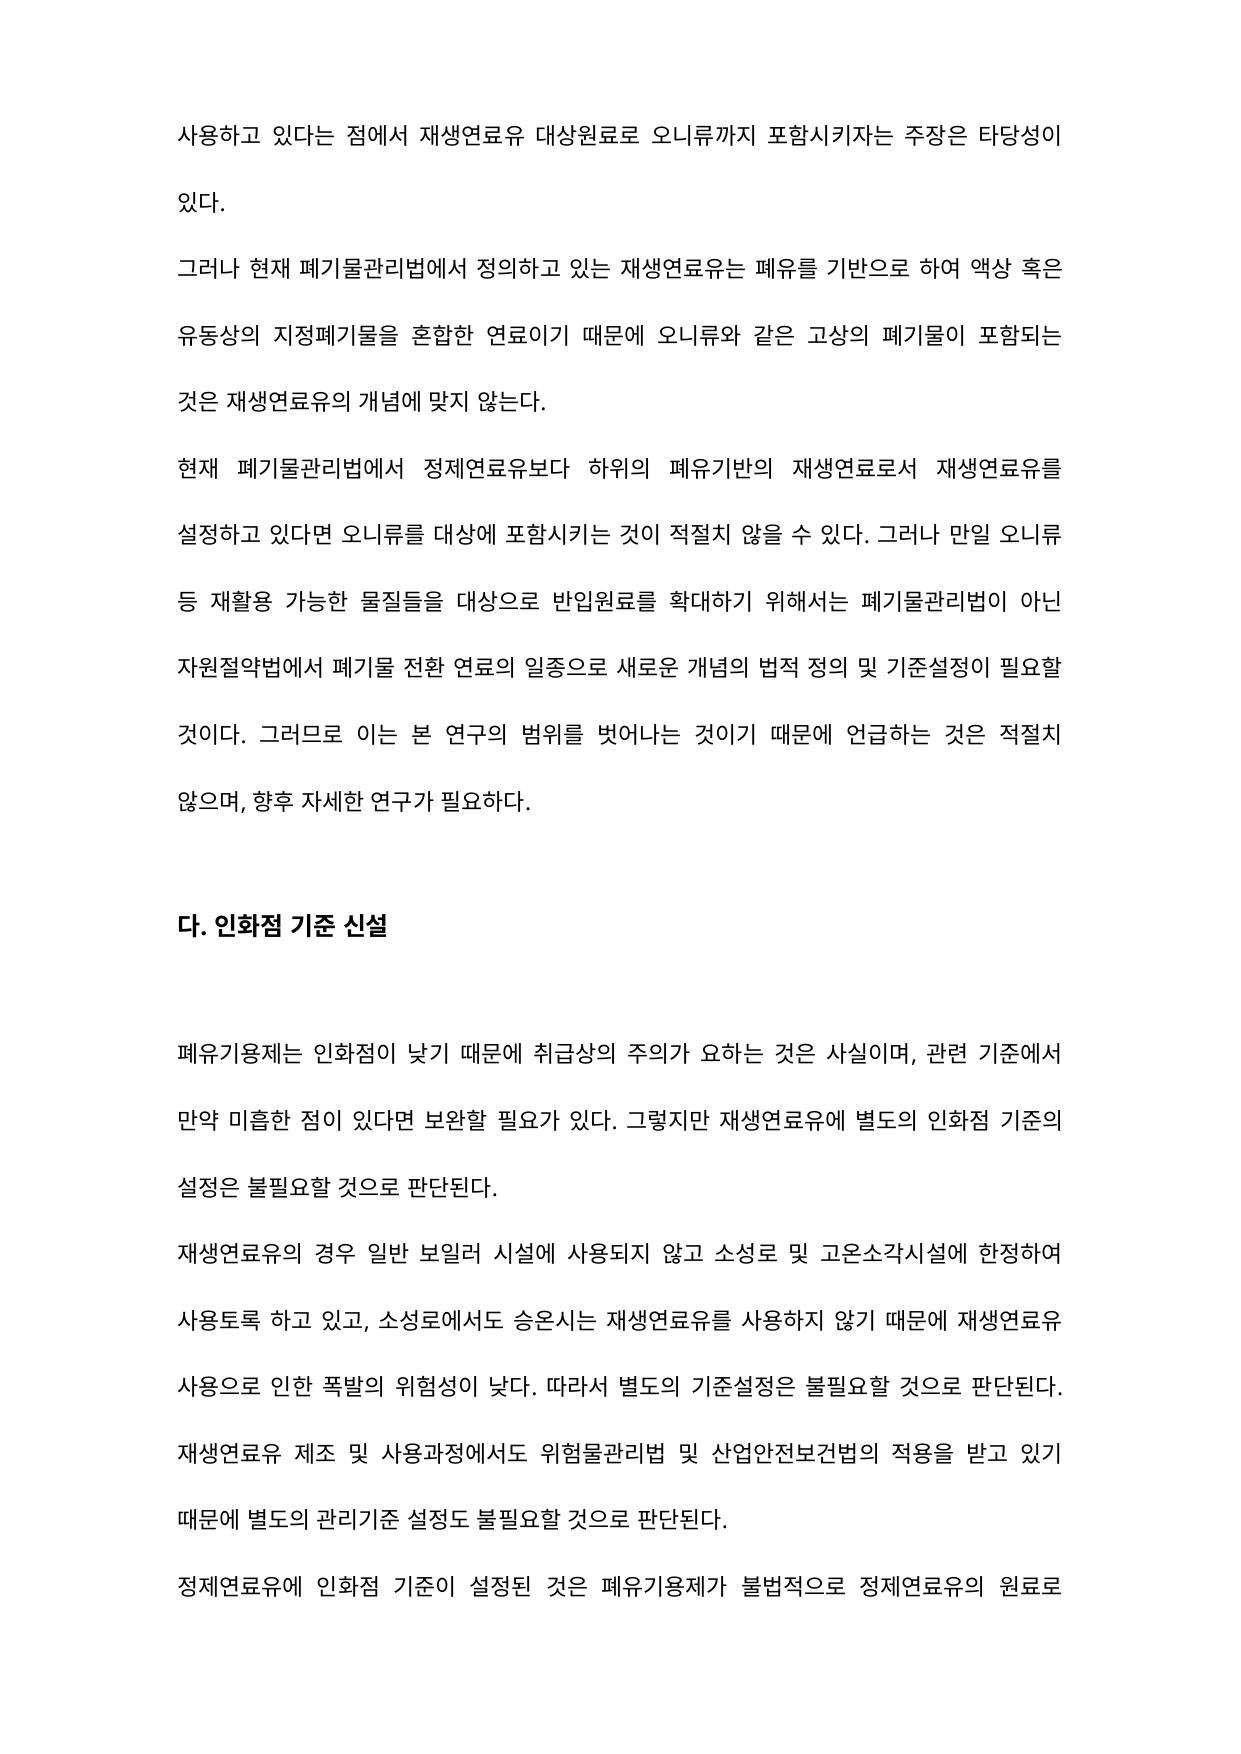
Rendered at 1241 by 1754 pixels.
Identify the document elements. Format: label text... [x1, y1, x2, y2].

text 재생연료유의 경우 일반 보일러 시설에 사용되지 않고 소성로 및 고온소각시설에 한정하여 사용토록 하고 있고, 소성로에서도 승온시는 재생연료유를 사용하지 않기 때문에 재생연료유 사용으로 인한 폭발의 위험성이 낮다. 따라서 별도의 기준설정은 불필요할 것으로 판단된다. 재생연료유 제조 및 사용과정에서도 위험물관리법 및 산업안전보건법의 적용을 받고 있기 때문에 별도의 관리기준 설정도 불필요할 것으로 판단된다. [177, 1236, 1063, 1535]
text 다. 인화점 기준 신설 [177, 907, 1063, 943]
text 정제연료유에 인화점 기준이 설정된 것은 폐유기용제가 불법적으로 정제연료유의 원료로 [177, 1569, 1063, 1602]
text 현재 폐기물관리법에서 정제연료유보다 하위의 폐유기반의 재생연료로서 재생연료유를 설정하고 있다면 오니류를 대상에 포함시키는 것이 적절치 않을 수 있다. 그러나 만일 오니류 등 재활용 가능한 물질들을 대상으로 반입원료를 확대하기 위해서는 폐기물관리법이 아닌 자원절약법에서 폐기물 전환 연료의 일종으로 새로운 개념의 법적 정의 및 기준설정이 필요할 것이다. 그러므로 이는 본 연구의 범위를 벗어나는 것이기 때문에 언급하는 것은 적절치 않으며, 향후 자세한 연구가 필요하다. [177, 451, 1063, 817]
text 폐유기용제는 인화점이 낮기 때문에 취급상의 주의가 요하는 것은 사실이며, 관련 기준에서 만약 미흡한 점이 있다면 보완할 필요가 있다. 그렇지만 재생연료유에 별도의 인화점 기준의 설정은 불필요할 것으로 판단된다. [177, 1036, 1063, 1203]
text 그러나 현재 폐기물관리법에서 정의하고 있는 재생연료유는 폐유를 기반으로 하여 액상 혹은 유동상의 지정폐기물을 혼합한 연료이기 때문에 오니류와 같은 고상의 폐기물이 포함되는 것은 재생연료유의 개념에 맞지 않는다. [177, 251, 1063, 417]
text 사용하고 있다는 점에서 재생연료유 대상원료로 오니류까지 포함시키자는 주장은 타당성이 있다. [177, 118, 1063, 218]
